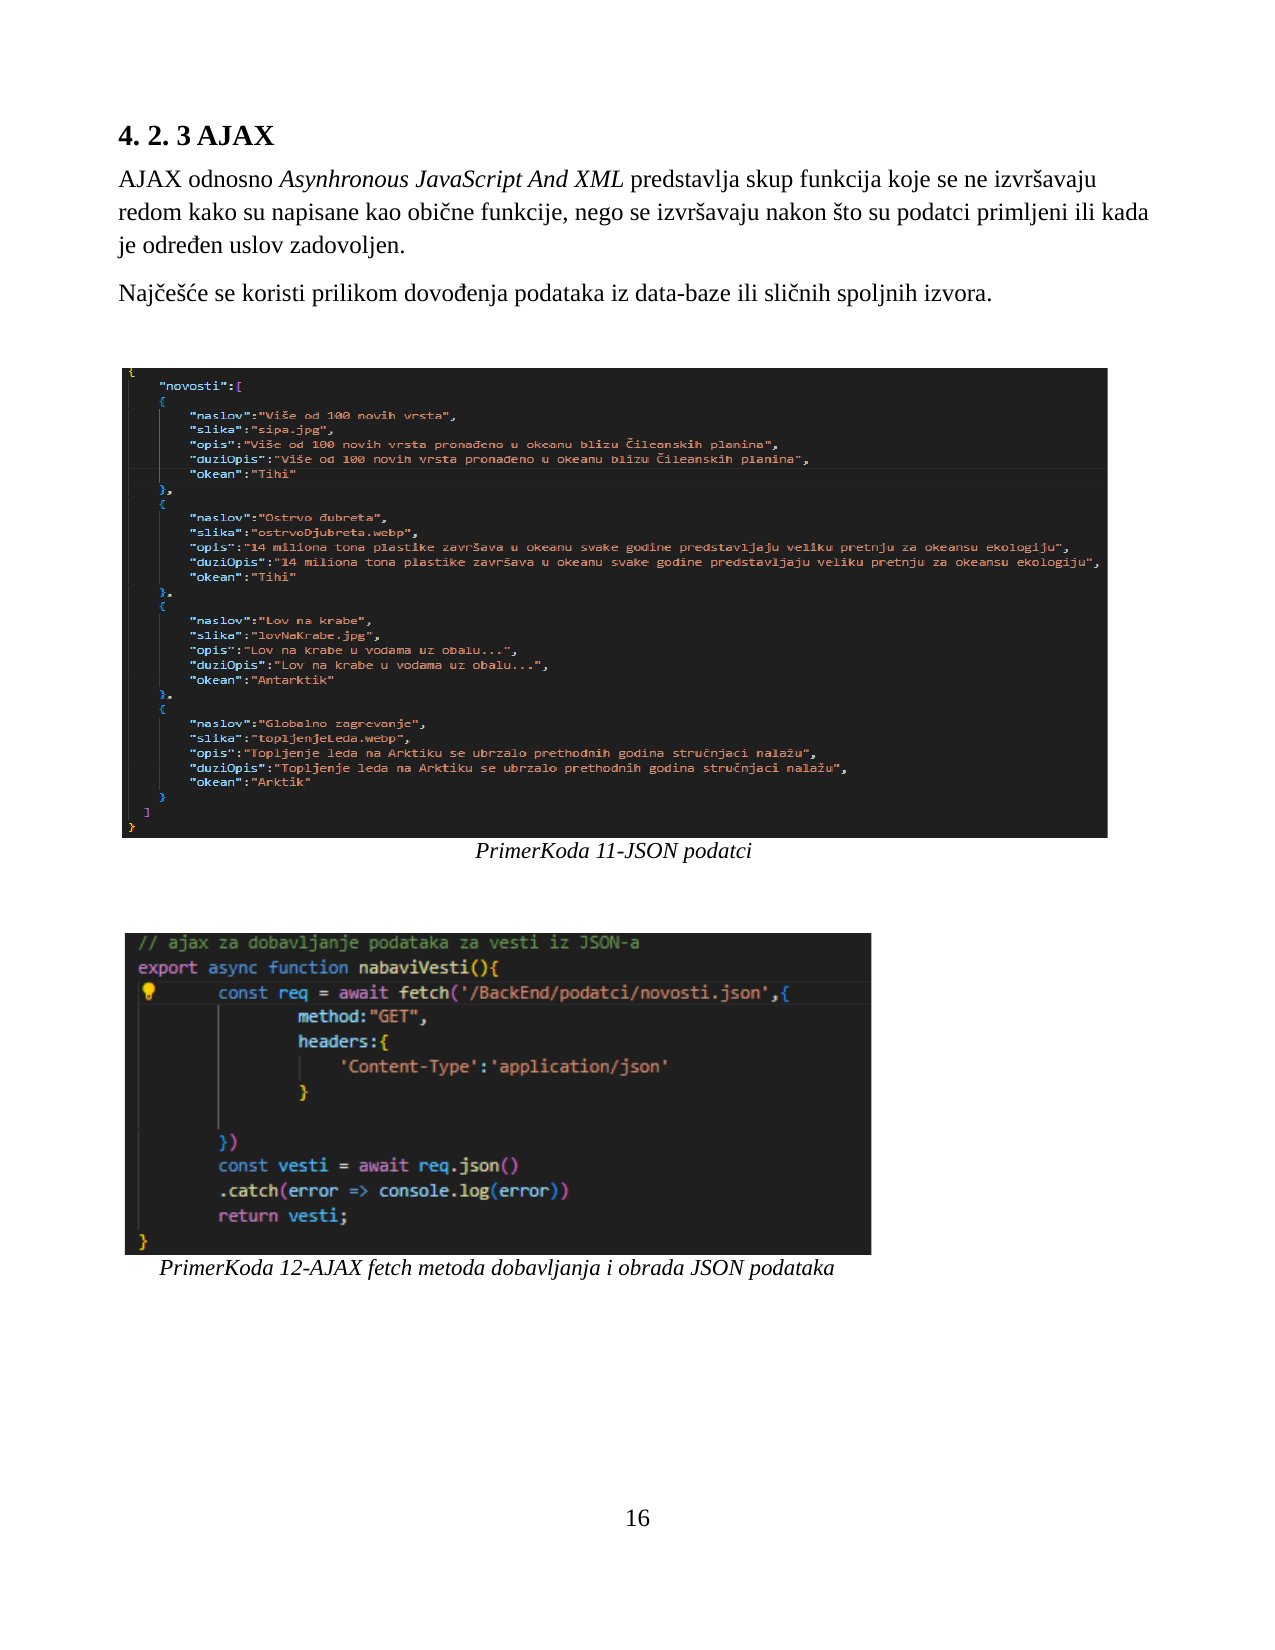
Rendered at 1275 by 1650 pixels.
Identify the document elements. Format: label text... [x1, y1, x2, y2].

subtitle 4. 2. 3 AJAX [118, 118, 1157, 152]
picture [124, 933, 872, 1255]
text Najčešće se koristi prilikom dovođenja podataka iz data-baze ili sličnih spoljnih izvora. [118, 278, 1157, 307]
picture [122, 368, 1108, 838]
text PrimerKoda 12-AJAX fetch metoda dobavljanja i obrada JSON podataka [125, 1255, 872, 1281]
text AJAX odnosno Asynhronous JavaScript And XML predstavlja skup funkcija koje se ne izvršavaju redom kako su napisane kao obične funkcije, nego se izvršavaju nakon što su podatci primljeni ili kada je određen uslov zadovoljen. [118, 164, 1157, 259]
text PrimerKoda 11-JSON podatci [122, 838, 1107, 863]
